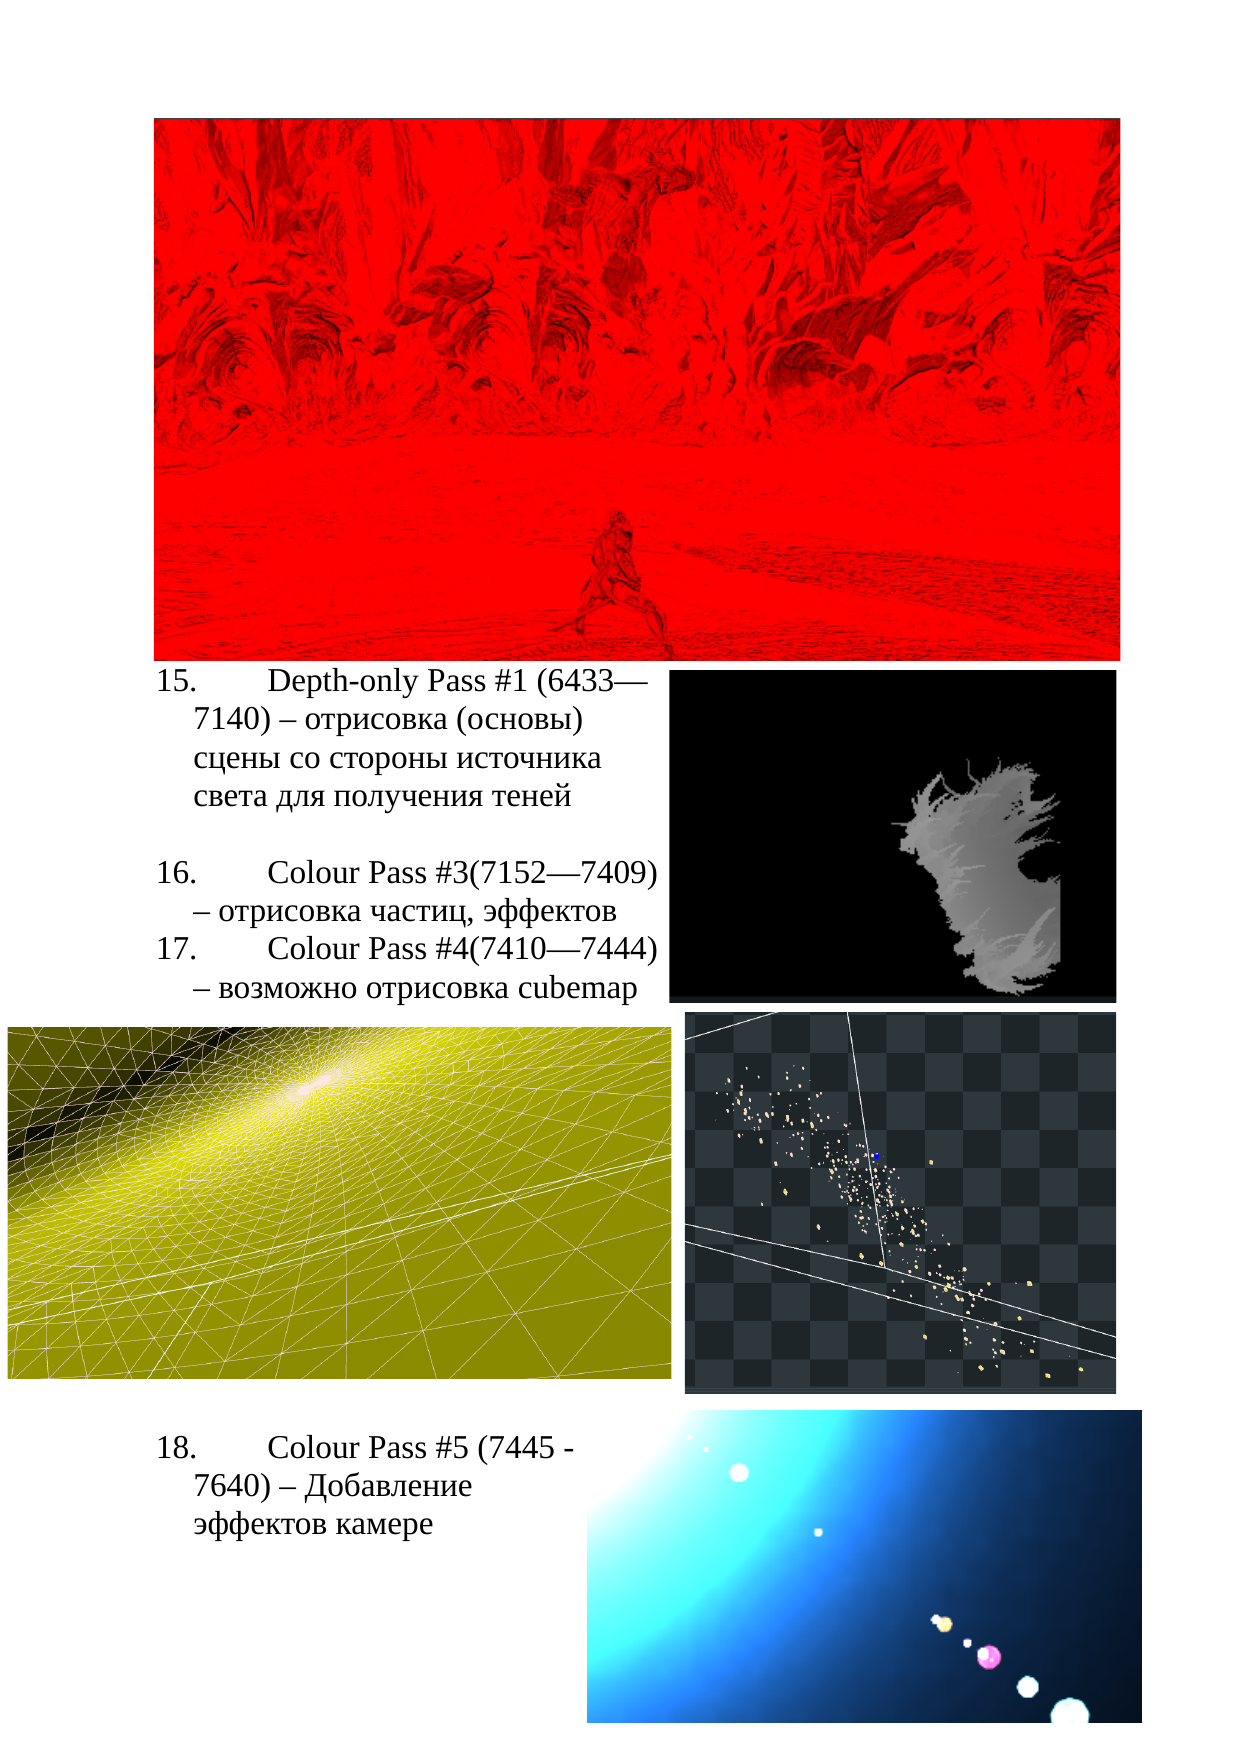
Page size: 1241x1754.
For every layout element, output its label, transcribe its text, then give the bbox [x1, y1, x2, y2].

picture [153, 118, 1121, 661]
list Colour Pass #5 (7445 -7640) – Добавление эффектов камере [156, 1427, 587, 1542]
picture [7, 1027, 672, 1379]
list Depth-only Pass #1 (6433—7140) – отрисовка (основы) сцены со стороны источника света для получения теней [156, 118, 1122, 814]
picture [669, 670, 1117, 1003]
list Colour Pass #3(7152—7409) – отрисовка частиц, эффектов [156, 852, 669, 929]
list Colour Pass #4(7410—7444) – возможно отрисовка cubemap [156, 929, 1122, 1005]
picture [587, 1410, 1142, 1723]
picture [684, 1012, 1117, 1394]
